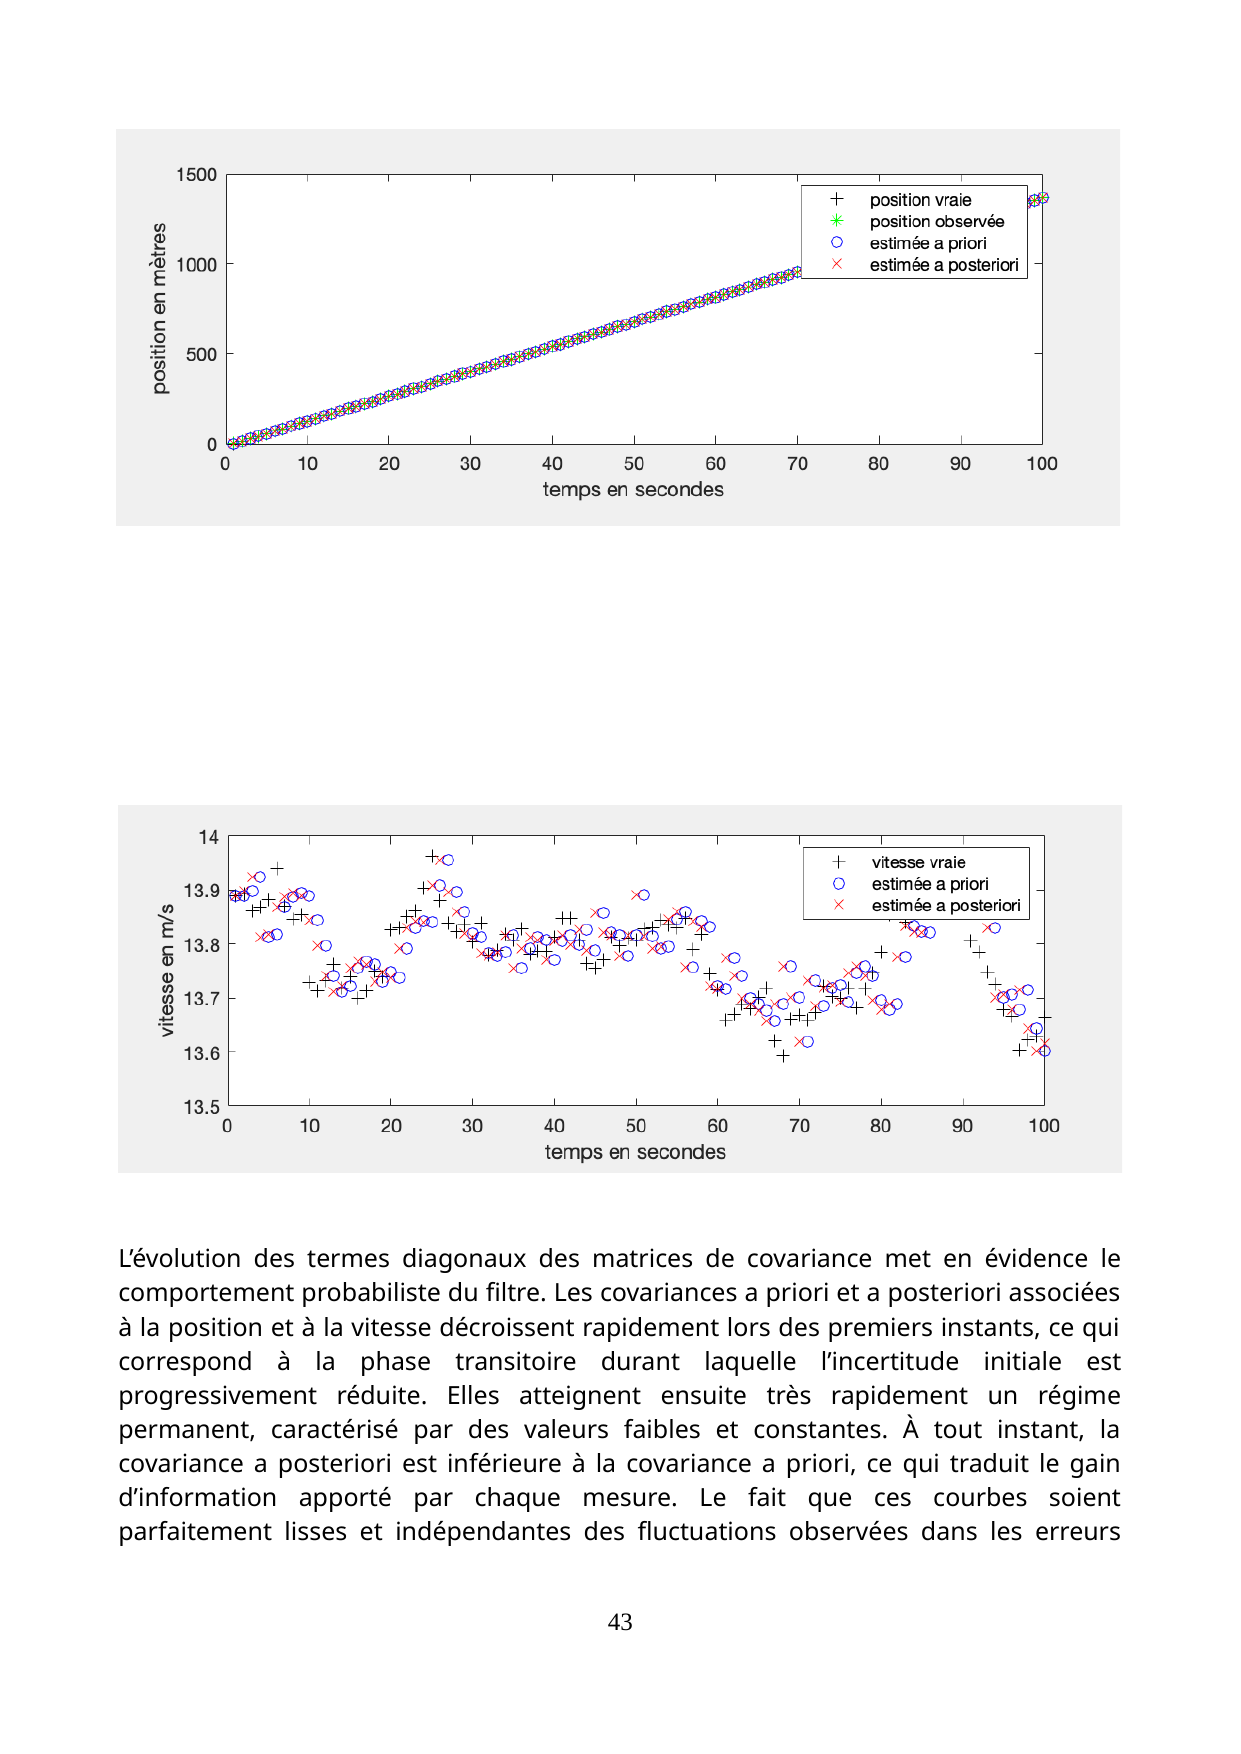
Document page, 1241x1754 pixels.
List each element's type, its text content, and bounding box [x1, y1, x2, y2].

text L’évolution des termes diagonaux des matrices de covariance met en évidence le comportement probabiliste du filtre. Les covariances a priori et a posteriori associées à la position et à la vitesse décroissent rapidement lors des premiers instants, ce qui correspond à la phase transitoire durant laquelle l’incertitude initiale est progressivement réduite. Elles atteignent ensuite très rapidement un régime permanent, caractérisé par des valeurs faibles et constantes. À tout instant, la covariance a posteriori est inférieure à la covariance a priori, ce qui traduit le gain d’information apporté par chaque mesure. Le fait que ces courbes soient parfaitement lisses et indépendantes des fluctuations observées dans les erreurs [118, 1241, 1122, 1548]
picture [118, 805, 1123, 1173]
picture [116, 129, 1121, 526]
